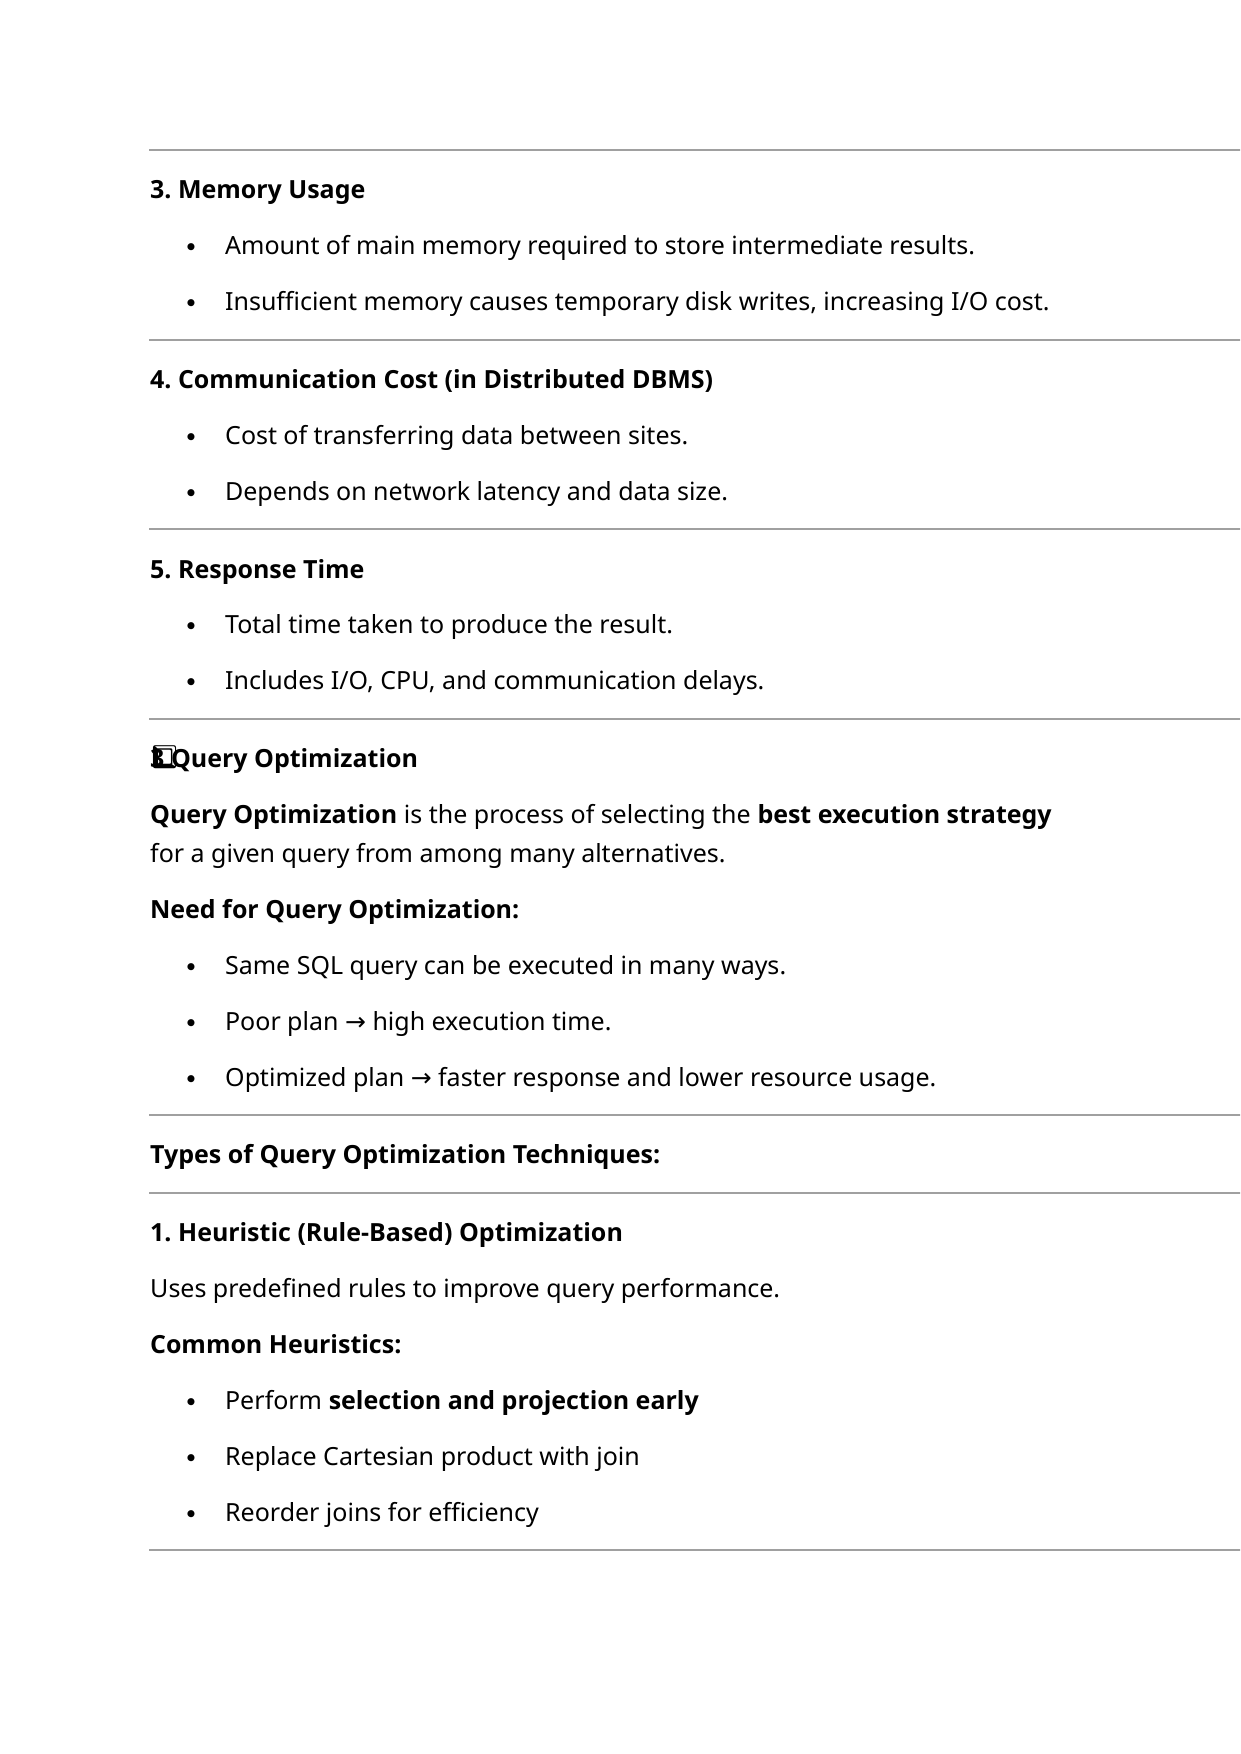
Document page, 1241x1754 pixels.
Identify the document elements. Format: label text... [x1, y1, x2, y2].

text Need for Query Optimization: [150, 892, 1090, 926]
text 3️⃣ Query Optimization [150, 741, 1090, 775]
list Cost of transferring data between sites. [187, 417, 1090, 452]
text Common Heuristics: [150, 1327, 1090, 1361]
text Query Optimization is the process of selecting the best execution strategy for a given query from among many alternatives. [150, 797, 1090, 870]
list Insufficient memory causes temporary disk writes, increasing I/O cost. [187, 284, 1090, 318]
text 3. Memory Usage [150, 172, 1090, 206]
text Types of Query Optimization Techniques: [150, 1137, 1090, 1171]
list Reorder joins for efficiency [187, 1494, 1090, 1528]
list Amount of main memory required to store intermediate results. [187, 228, 1090, 262]
list Perform selection and projection early [187, 1382, 1090, 1417]
list Depends on network latency and data size. [187, 473, 1090, 507]
list Optimized plan → faster response and lower resource usage. [187, 1059, 1090, 1093]
text 4. Communication Cost (in Distributed DBMS) [150, 362, 1090, 396]
list Replace Cartesian product with join [187, 1438, 1090, 1472]
list Includes I/O, CPU, and communication delays. [187, 663, 1090, 697]
text 5. Response Time [150, 551, 1090, 585]
list Total time taken to produce the result. [187, 607, 1090, 641]
list Poor plan → high execution time. [187, 1003, 1090, 1037]
text 1. Heuristic (Rule-Based) Optimization [150, 1215, 1090, 1249]
text Uses predefined rules to improve query performance. [150, 1271, 1090, 1305]
list Same SQL query can be executed in many ways. [187, 947, 1090, 982]
